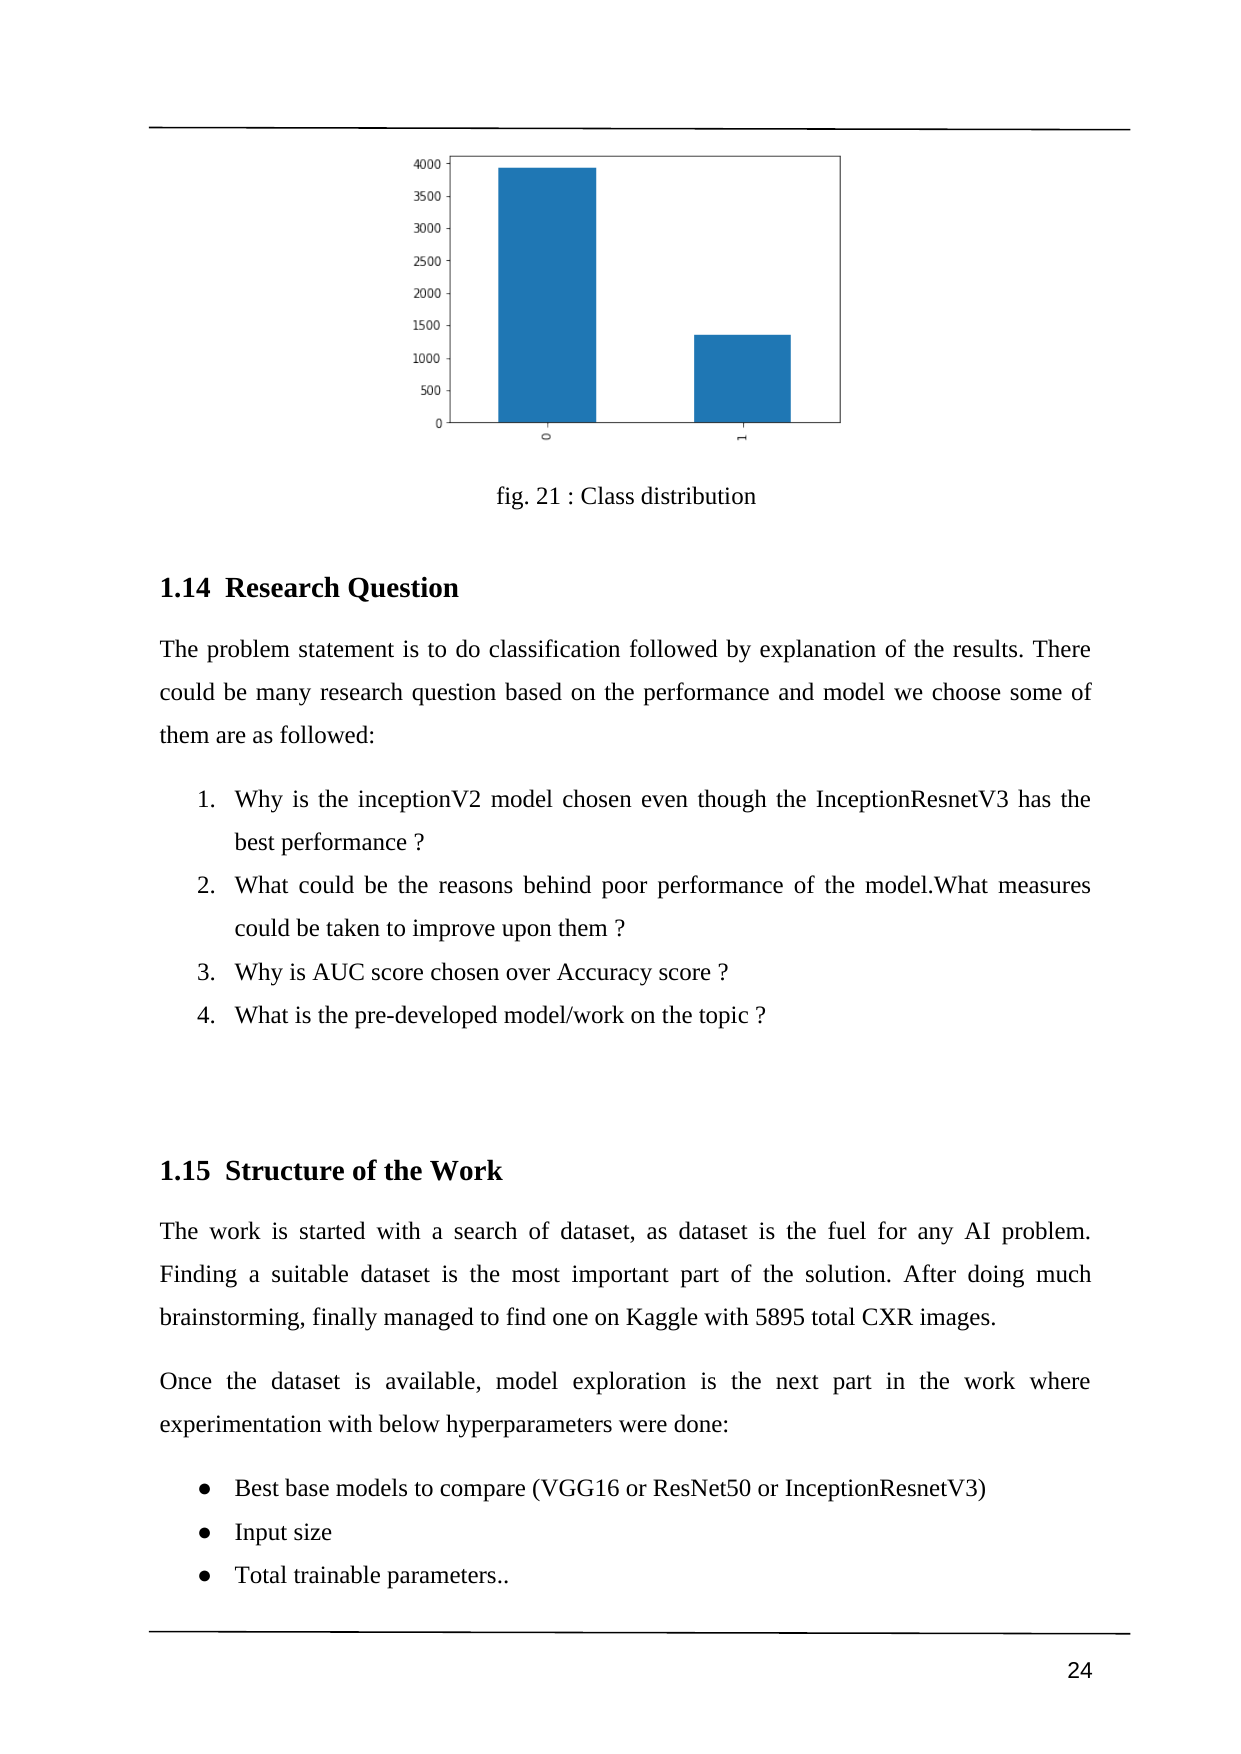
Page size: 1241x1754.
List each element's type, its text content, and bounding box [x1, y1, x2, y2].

text Once the dataset is available, model exploration is the next part in the work where experimentation with below hyperparameters were done: [159, 1366, 1092, 1438]
list Total trainable parameters.. [197, 1560, 1092, 1588]
list Input size [197, 1517, 1092, 1545]
list What could be the reasons behind poor performance of the model.What measures could be taken to improve upon them ? [197, 870, 1092, 942]
list Why is AUC score chosen over Accuracy score ? [197, 957, 1092, 985]
list What is the pre-developed model/work on the topic ? [197, 1000, 1092, 1028]
list Why is the inceptionV2 model chosen even though the InceptionResnetV3 has the best performance ? [197, 784, 1092, 856]
text fig. 21 : Class distribution [159, 481, 1092, 510]
text The work is started with a search of dataset, as dataset is the fuel for any AI problem. Finding a suitable dataset is the most important part of the solution. After doing much brainstorming, finally managed to find one on Kaggle with 5895 total CXR images. [159, 1216, 1092, 1331]
list Best base models to compare (VGG16 or ResNet50 or InceptionResnetV3) [197, 1473, 1092, 1502]
text The problem statement is to do classification followed by explanation of the results. There could be many research question based on the performance and model we choose some of them are as followed: [159, 634, 1092, 749]
subtitle 1.15 Structure of the Work [159, 1153, 1092, 1186]
picture [404, 147, 848, 448]
subtitle 1.14 Research Question [159, 570, 1092, 604]
